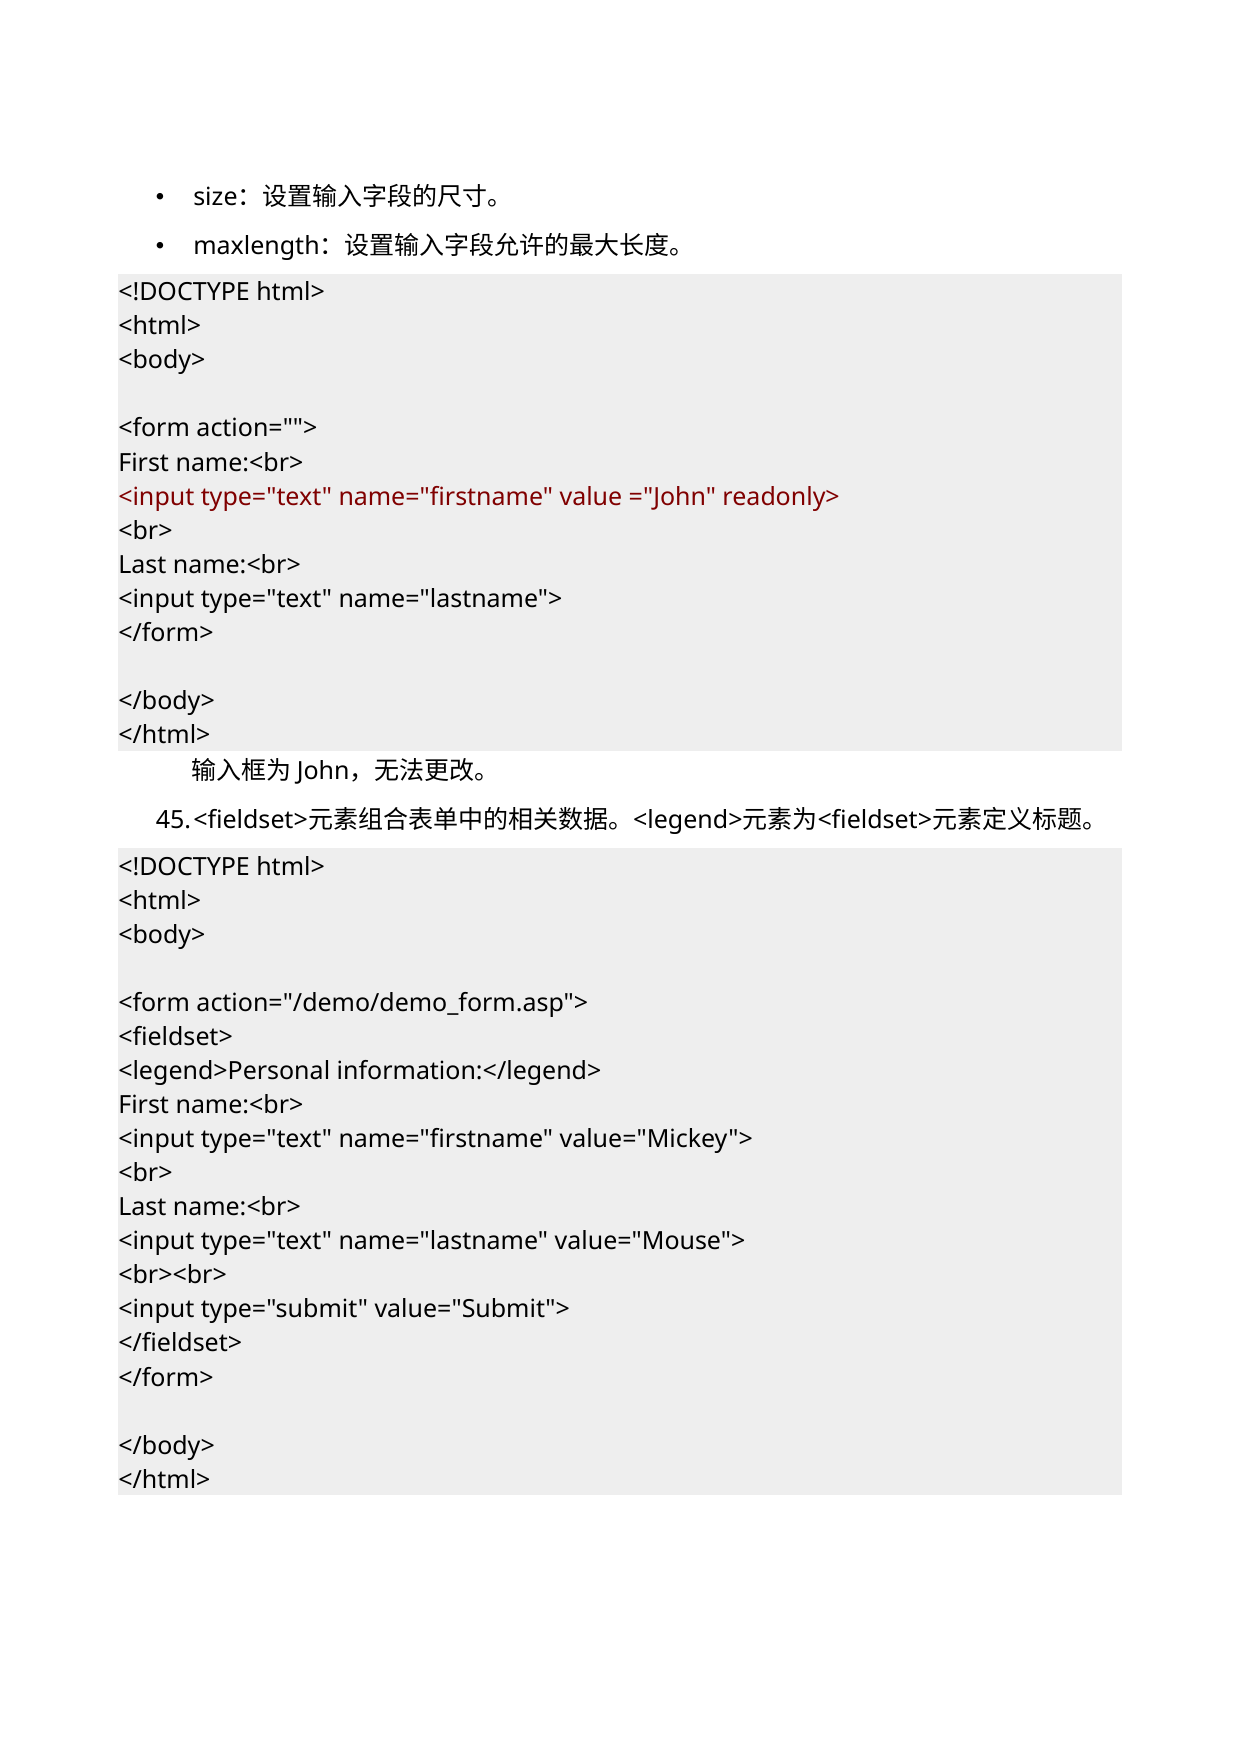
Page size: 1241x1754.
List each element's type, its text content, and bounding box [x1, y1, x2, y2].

list size：设置输入字段的尺寸。 [156, 176, 1122, 213]
table_header <!DOCTYPE html> <html> <body> <form action="/demo/demo_form.asp"> <fieldset> <legend>Personal information:</legend> First name:<br> <input type="text" name="firstname" value="Mickey"> <br> Last name:<br> <input type="text" name="lastname" value="Mouse"> <br><br> <input type="submit" value="Submit"> </fieldset> </form> </body> </html> [118, 848, 1122, 1495]
table_header <!DOCTYPE html> <html> <body> <form action=""> First name:<br> <input type="text" name="firstname" value ="John" readonly> <br> Last name:<br> <input type="text" name="lastname"> </form> </body> </html> [118, 274, 1122, 751]
text 输入框为John，无法更改。 [118, 751, 1122, 787]
list maxlength：设置输入字段允许的最大长度。 [156, 225, 1122, 261]
list <fieldset>元素组合表单中的相关数据。<legend>元素为<fieldset>元素定义标题。 [156, 799, 1122, 836]
